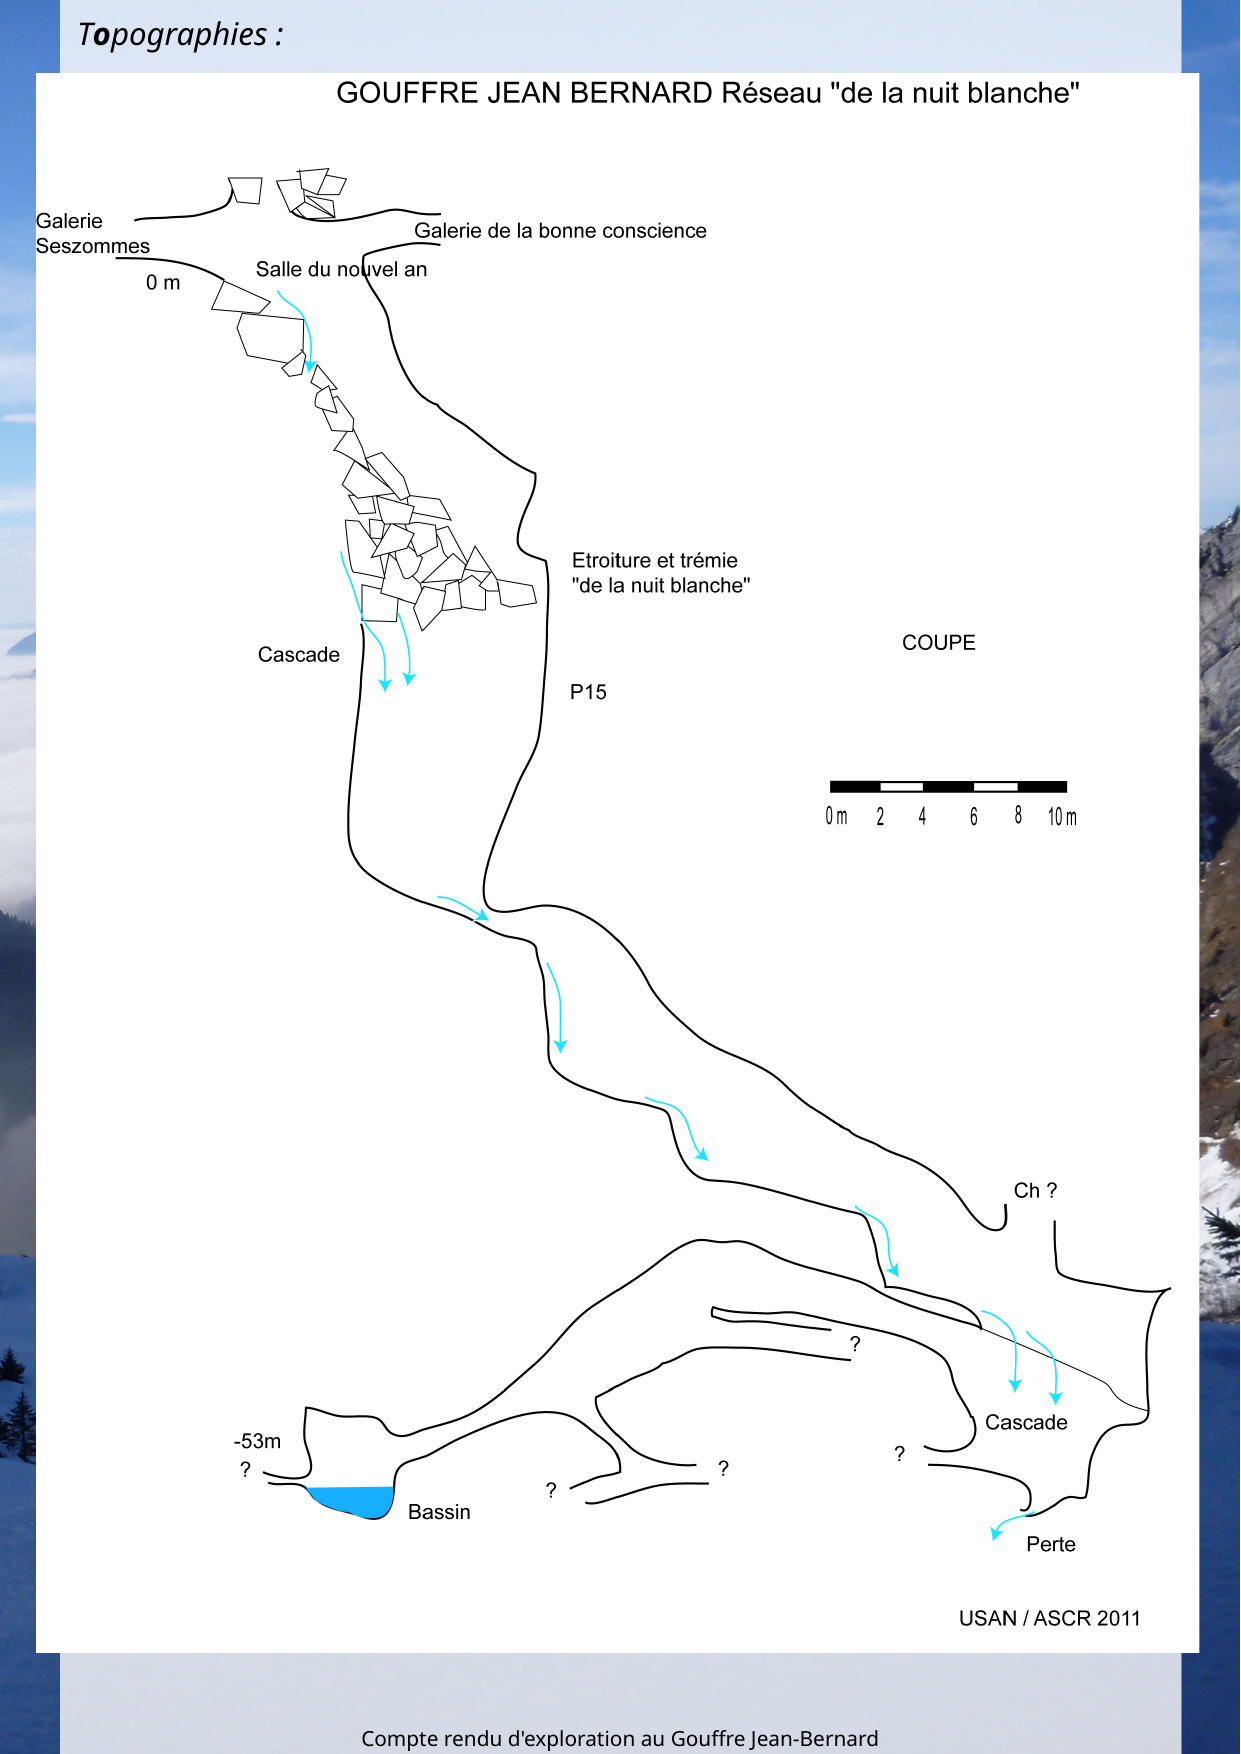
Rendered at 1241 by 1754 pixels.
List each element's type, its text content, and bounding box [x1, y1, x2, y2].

text Topographies : [77, 12, 1163, 54]
picture [0, 0, 1241, 1754]
